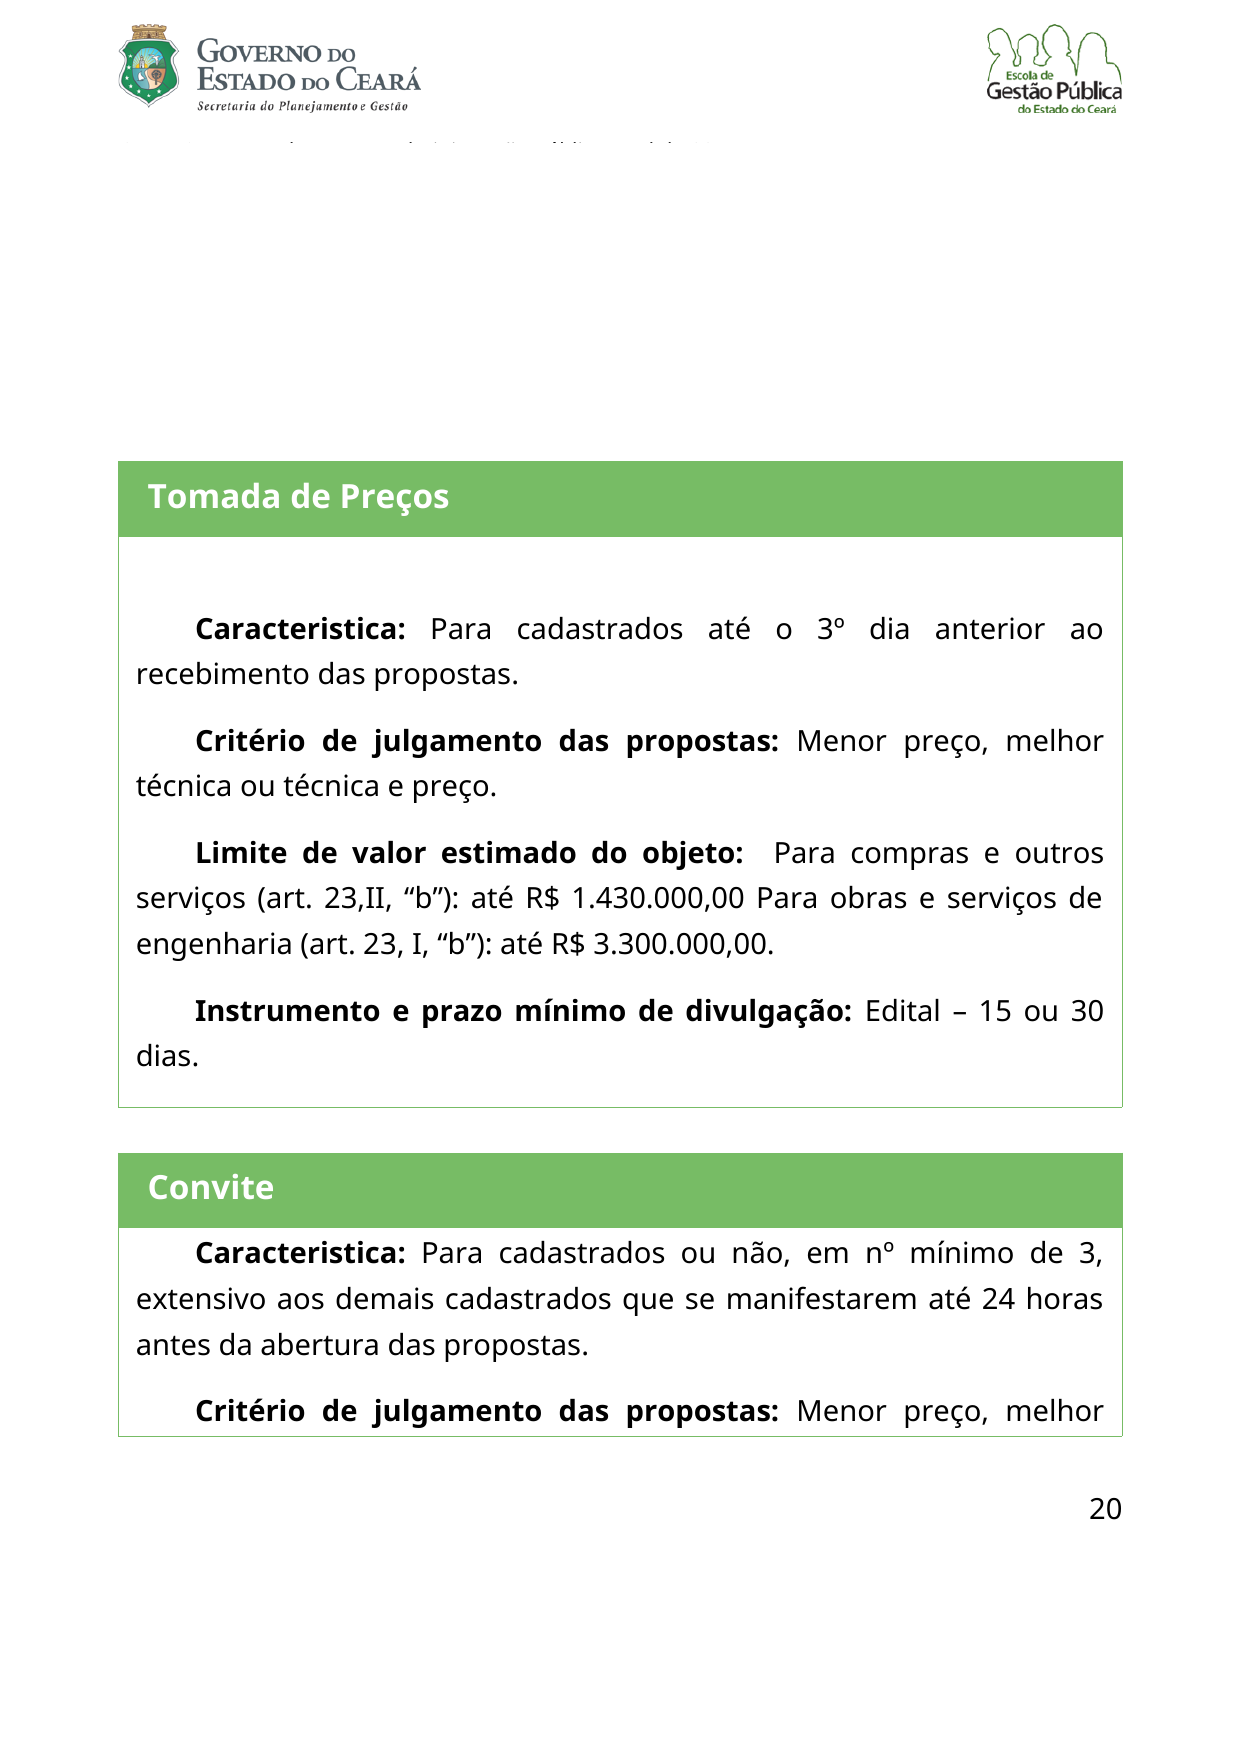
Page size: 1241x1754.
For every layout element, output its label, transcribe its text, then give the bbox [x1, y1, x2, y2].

table_header Convite [119, 1154, 1122, 1227]
table_cell Caracteristica: Para cadastrados ou não, em nº mínimo de 3, extensivo aos demais cadastrados que se manifestarem até 24 horas antes da abertura das propostas. Critério de julgamento das propostas: Menor preço, melhor [119, 1228, 1122, 1436]
table_cell Caracteristica: Para cadastrados até o 3º dia anterior ao recebimento das propostas. Critério de julgamento das propostas: Menor preço, melhor técnica ou técnica e preço. Limite de valor estimado do objeto: Para compras e outros serviços (art. 23,II, “b”): até R$ 1.430.000,00 Para obras e serviços de engenharia (art. 23, I, “b”): até R$ 3.300.000,00. Instrumento e prazo mínimo de divulgação: Edital – 15 ou 30 dias. [119, 537, 1122, 1107]
picture [118, 24, 1122, 113]
table_header Tomada de Preços [119, 462, 1122, 536]
